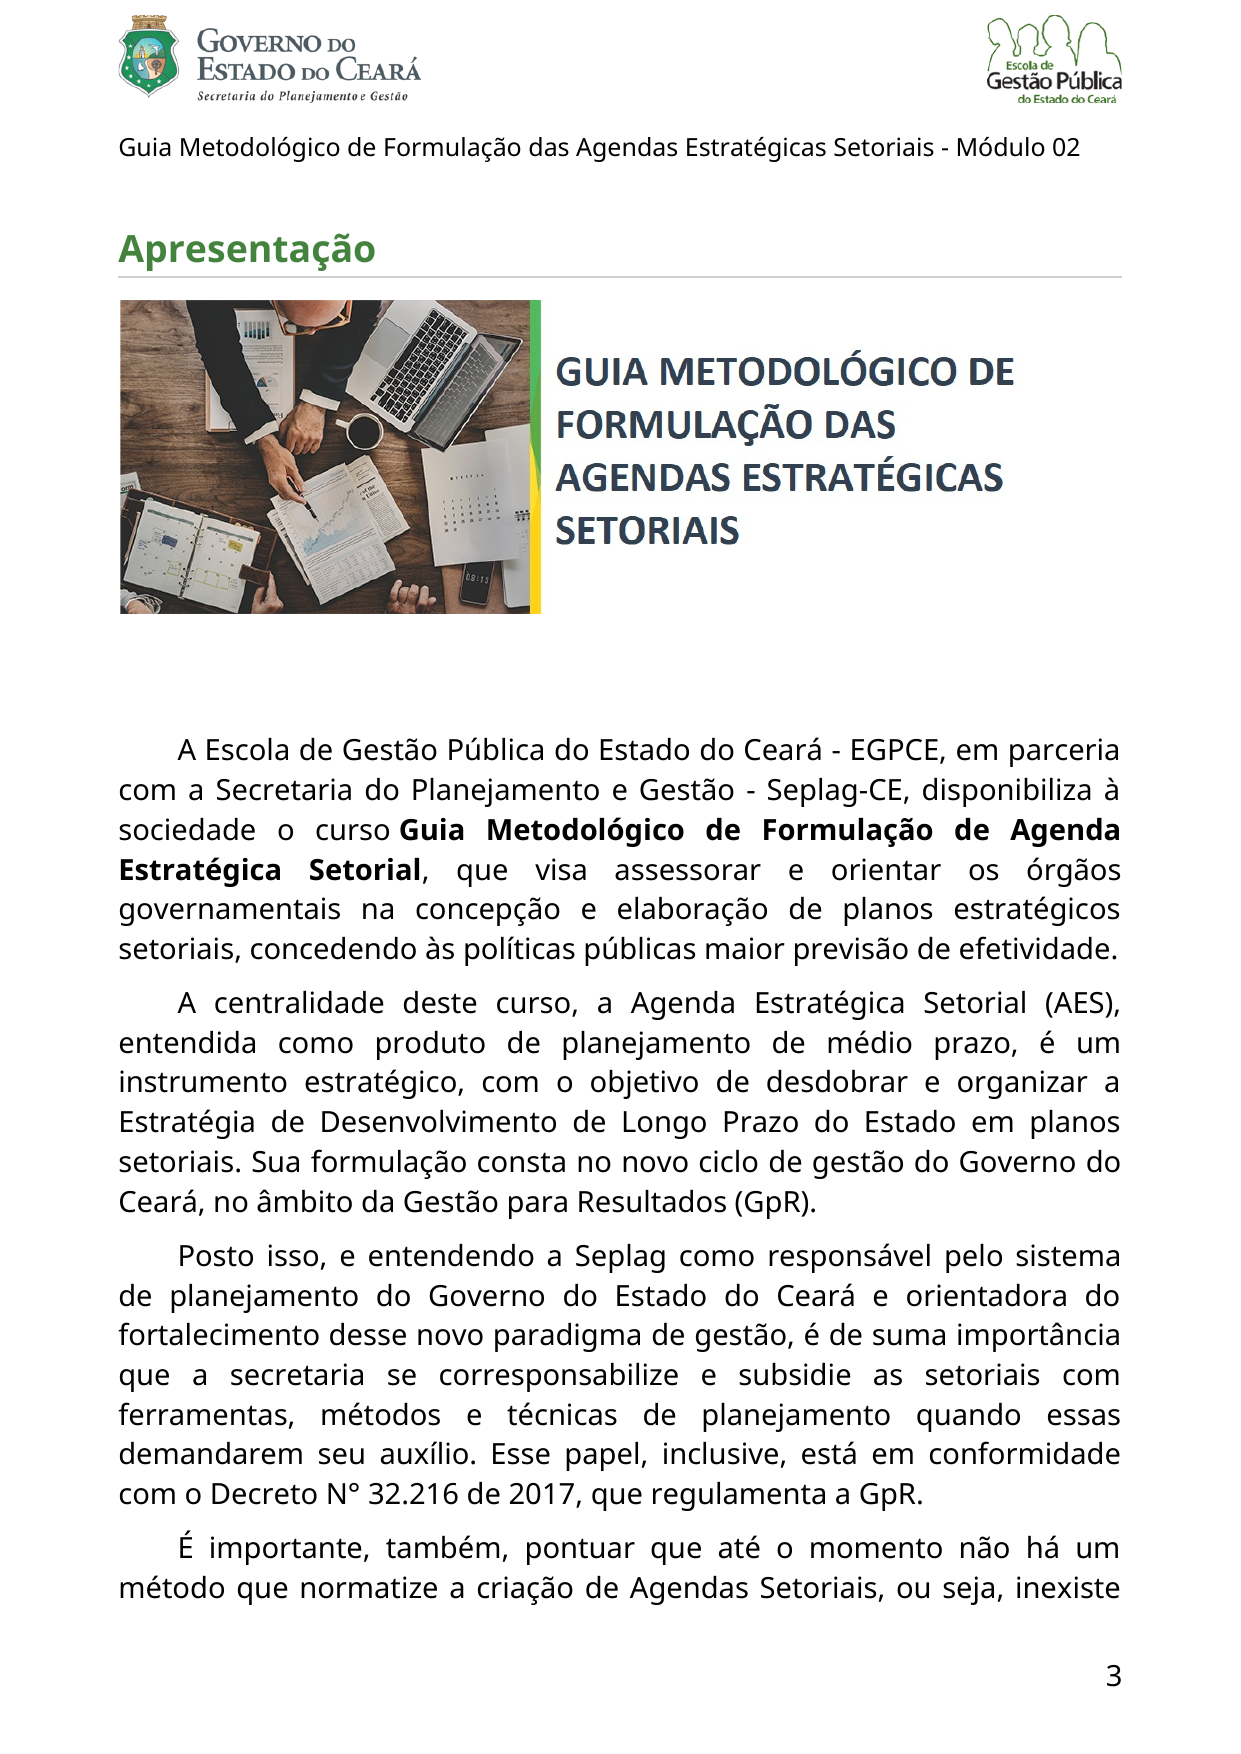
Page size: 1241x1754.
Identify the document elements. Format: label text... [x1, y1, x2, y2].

text Posto isso, e entendendo a Seplag como responsável pelo sistema de planejamento do Governo do Estado do Ceará e orientadora do fortalecimento desse novo paradigma de gestão, é de suma importância que a secretaria se corresponsabilize e subsidie as setoriais com ferramentas, métodos e técnicas de planejamento quando essas demandarem seu auxílio. Esse papel, inclusive, está em conformidade com o Decreto N° 32.216 de 2017, que regulamenta a GpR. [118, 1235, 1122, 1513]
picture [118, 15, 1122, 103]
picture [120, 300, 1120, 614]
text A centralidade deste curso, a Agenda Estratégica Setorial (AES), entendida como produto de planejamento de médio prazo, é um instrumento estratégico, com o objetivo de desdobrar e organizar a Estratégia de Desenvolvimento de Longo Prazo do Estado em planos setoriais. Sua formulação consta no novo ciclo de gestão do Governo do Ceará, no âmbito da Gestão para Resultados (GpR). [118, 982, 1122, 1221]
text É importante, também, pontuar que até o momento não há um método que normatize a criação de Agendas Setoriais, ou seja, inexiste [118, 1527, 1122, 1607]
text A Escola de Gestão Pública do Estado do Ceará - EGPCE, em parceria com a Secretaria do Planejamento e Gestão - Seplag-CE, disponibiliza à sociedade o curso Guia Metodológico de Formulação de Agenda Estratégica Setorial, que visa assessorar e orientar os órgãos governamentais na concepção e elaboração de planos estratégicos setoriais, concedendo às políticas públicas maior previsão de efetividade. [118, 730, 1122, 968]
subtitle Apresentação [118, 222, 1122, 276]
